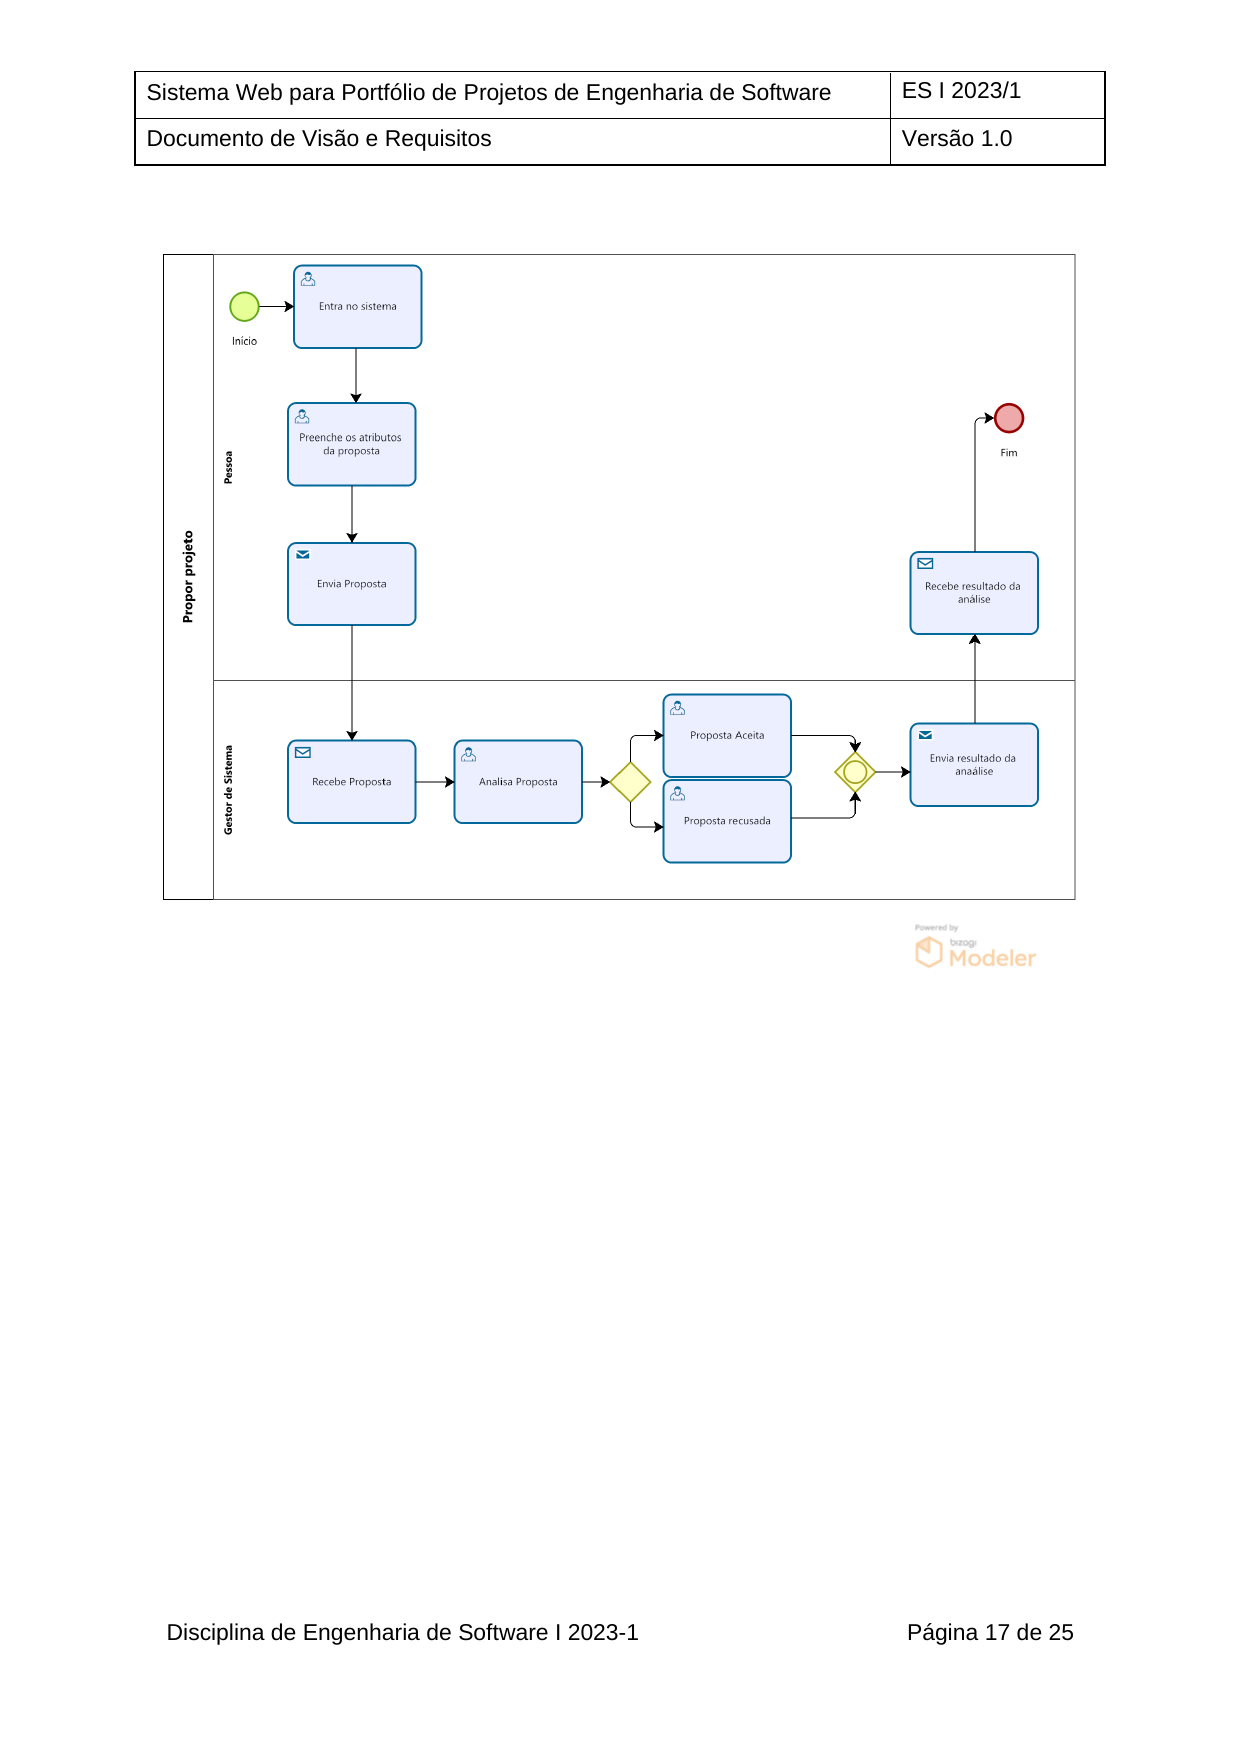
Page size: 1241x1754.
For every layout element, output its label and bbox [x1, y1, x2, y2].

picture [147, 238, 1091, 1045]
